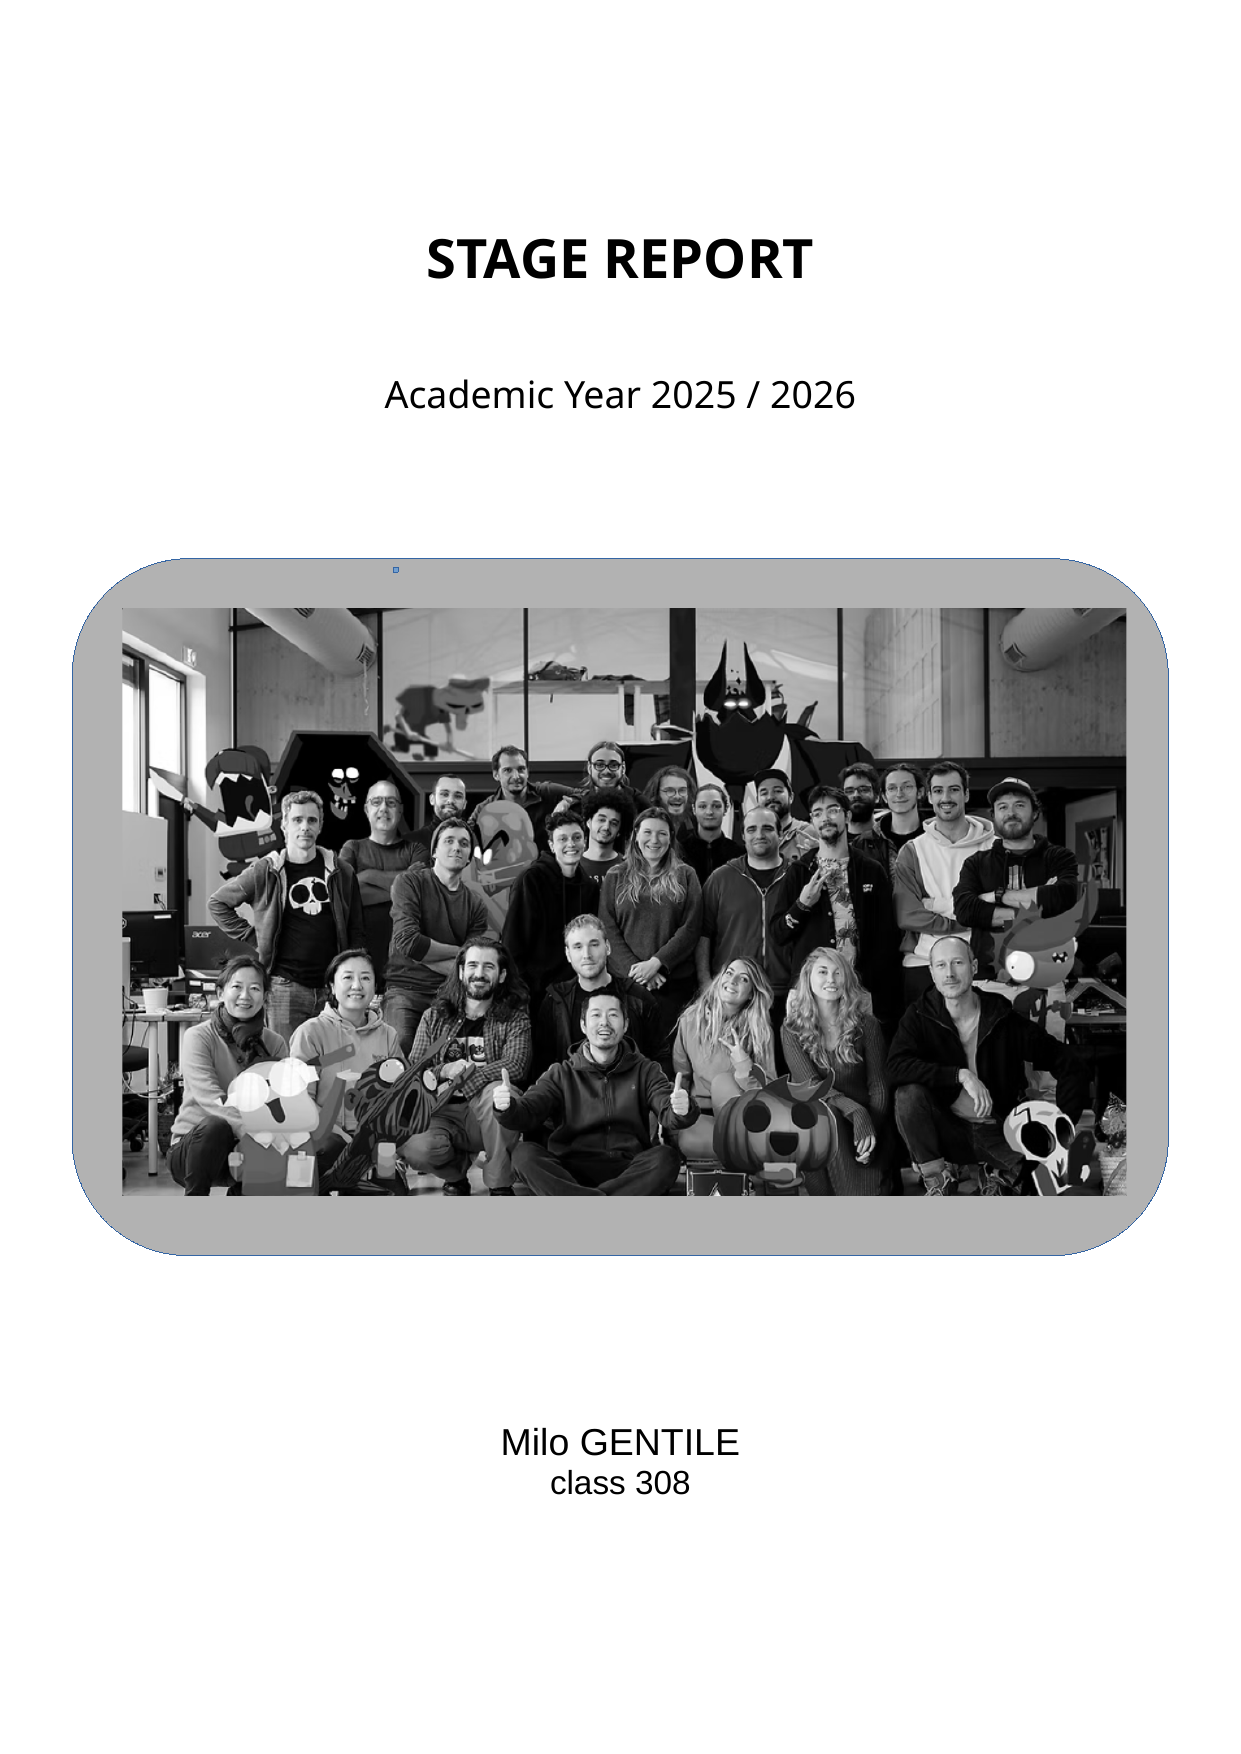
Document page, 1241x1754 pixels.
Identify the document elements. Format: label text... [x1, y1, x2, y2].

text STAGE REPORT [118, 221, 1122, 368]
text class 308 [118, 1463, 1122, 1502]
text Milo GENTILE [118, 1420, 1122, 1463]
text Academic Year 2025 / 2026 [118, 368, 1122, 419]
